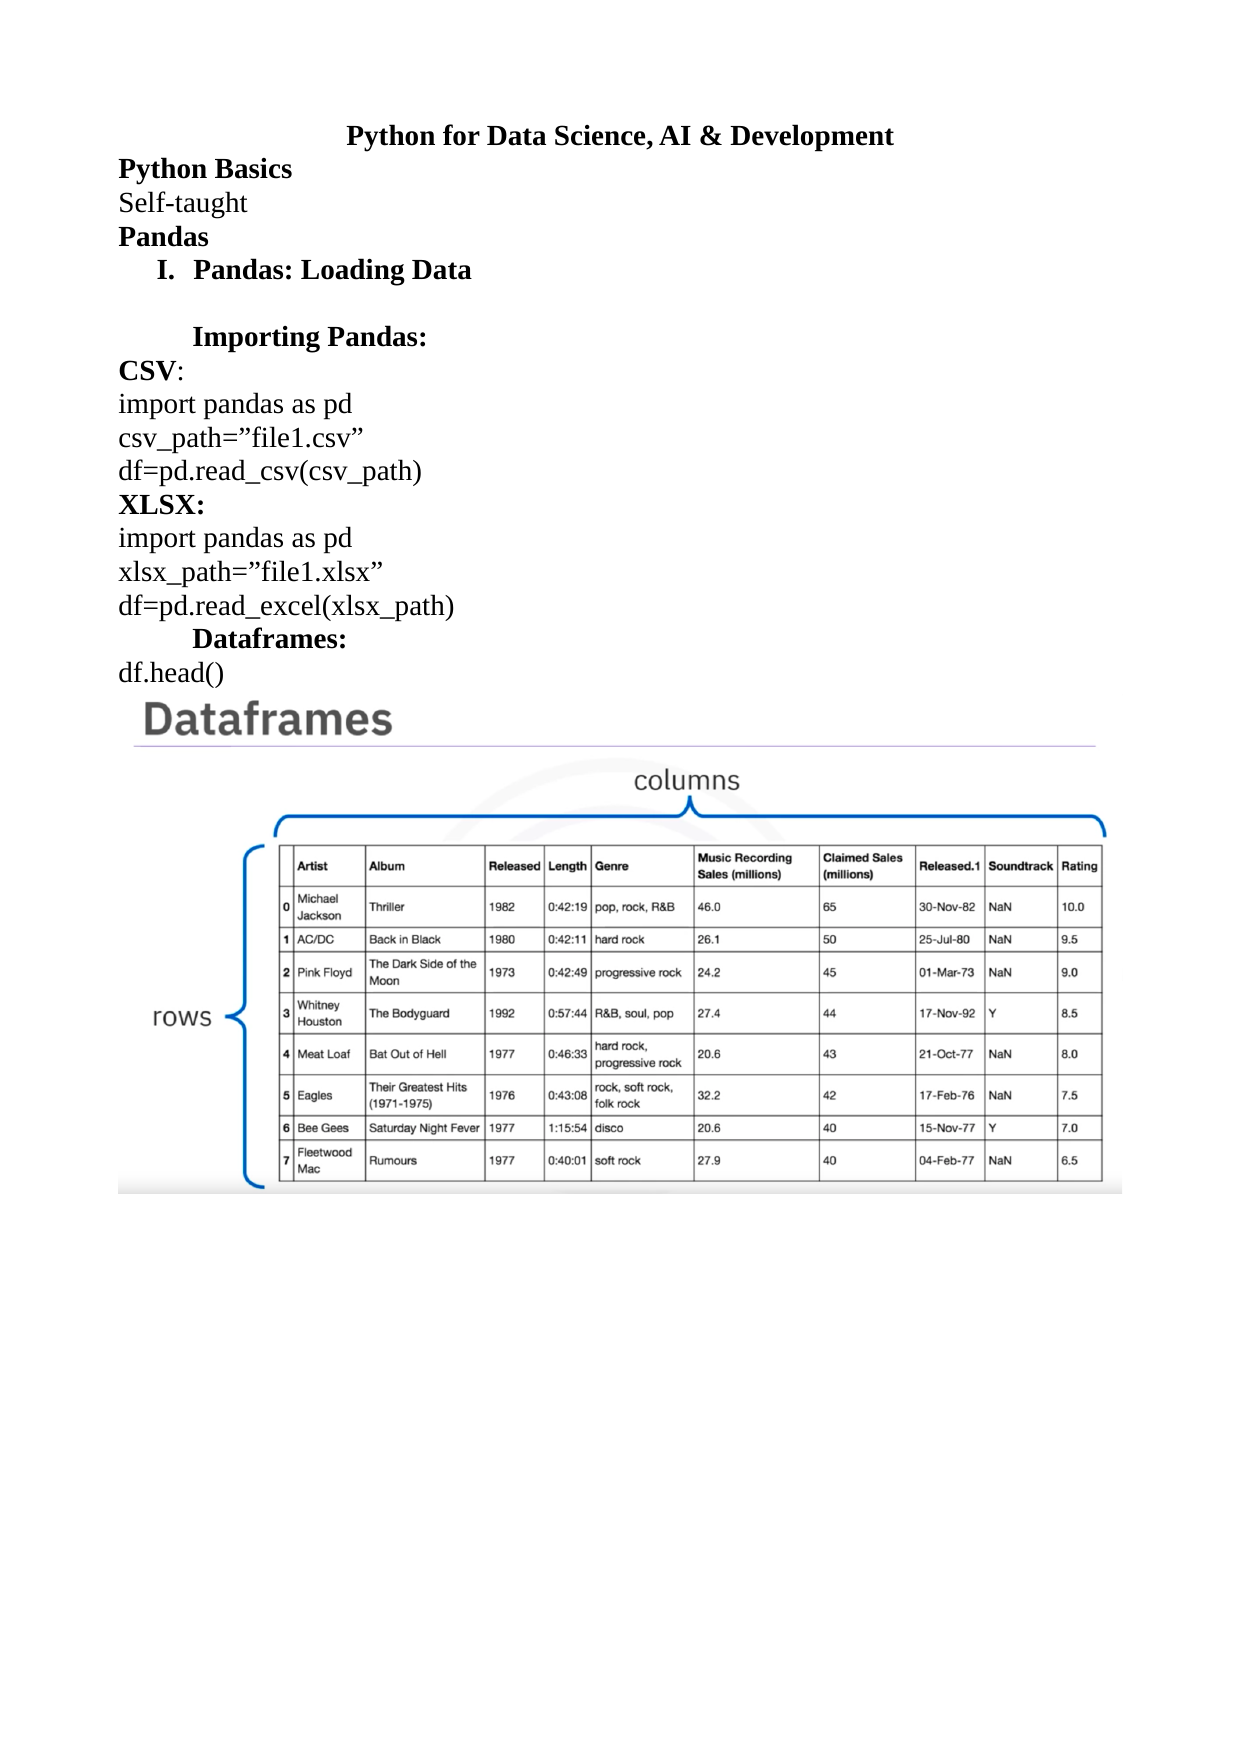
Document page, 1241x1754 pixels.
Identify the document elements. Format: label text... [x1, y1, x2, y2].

text xlsx_path=”file1.xlsx” [118, 554, 1122, 588]
list Pandas: Loading Data [175, 252, 1122, 286]
text Python for Data Science, AI & Development [118, 118, 1122, 152]
text csv_path=”file1.csv” [118, 420, 1122, 453]
text Self-taught [118, 185, 1122, 219]
text import pandas as pd [118, 386, 1122, 420]
picture [118, 688, 1123, 1194]
text XLSX: [118, 487, 1122, 521]
text import pandas as pd [118, 521, 1122, 554]
text Importing Pandas: [118, 319, 1122, 353]
text Pandas [118, 219, 1122, 252]
text Python Basics [118, 152, 1122, 185]
text Dataframes: [118, 621, 1122, 655]
text df.head() [118, 655, 1122, 688]
text CSV: [118, 353, 1122, 386]
text df=pd.read_csv(csv_path) [118, 453, 1122, 487]
text df=pd.read_excel(xlsx_path) [118, 588, 1122, 621]
